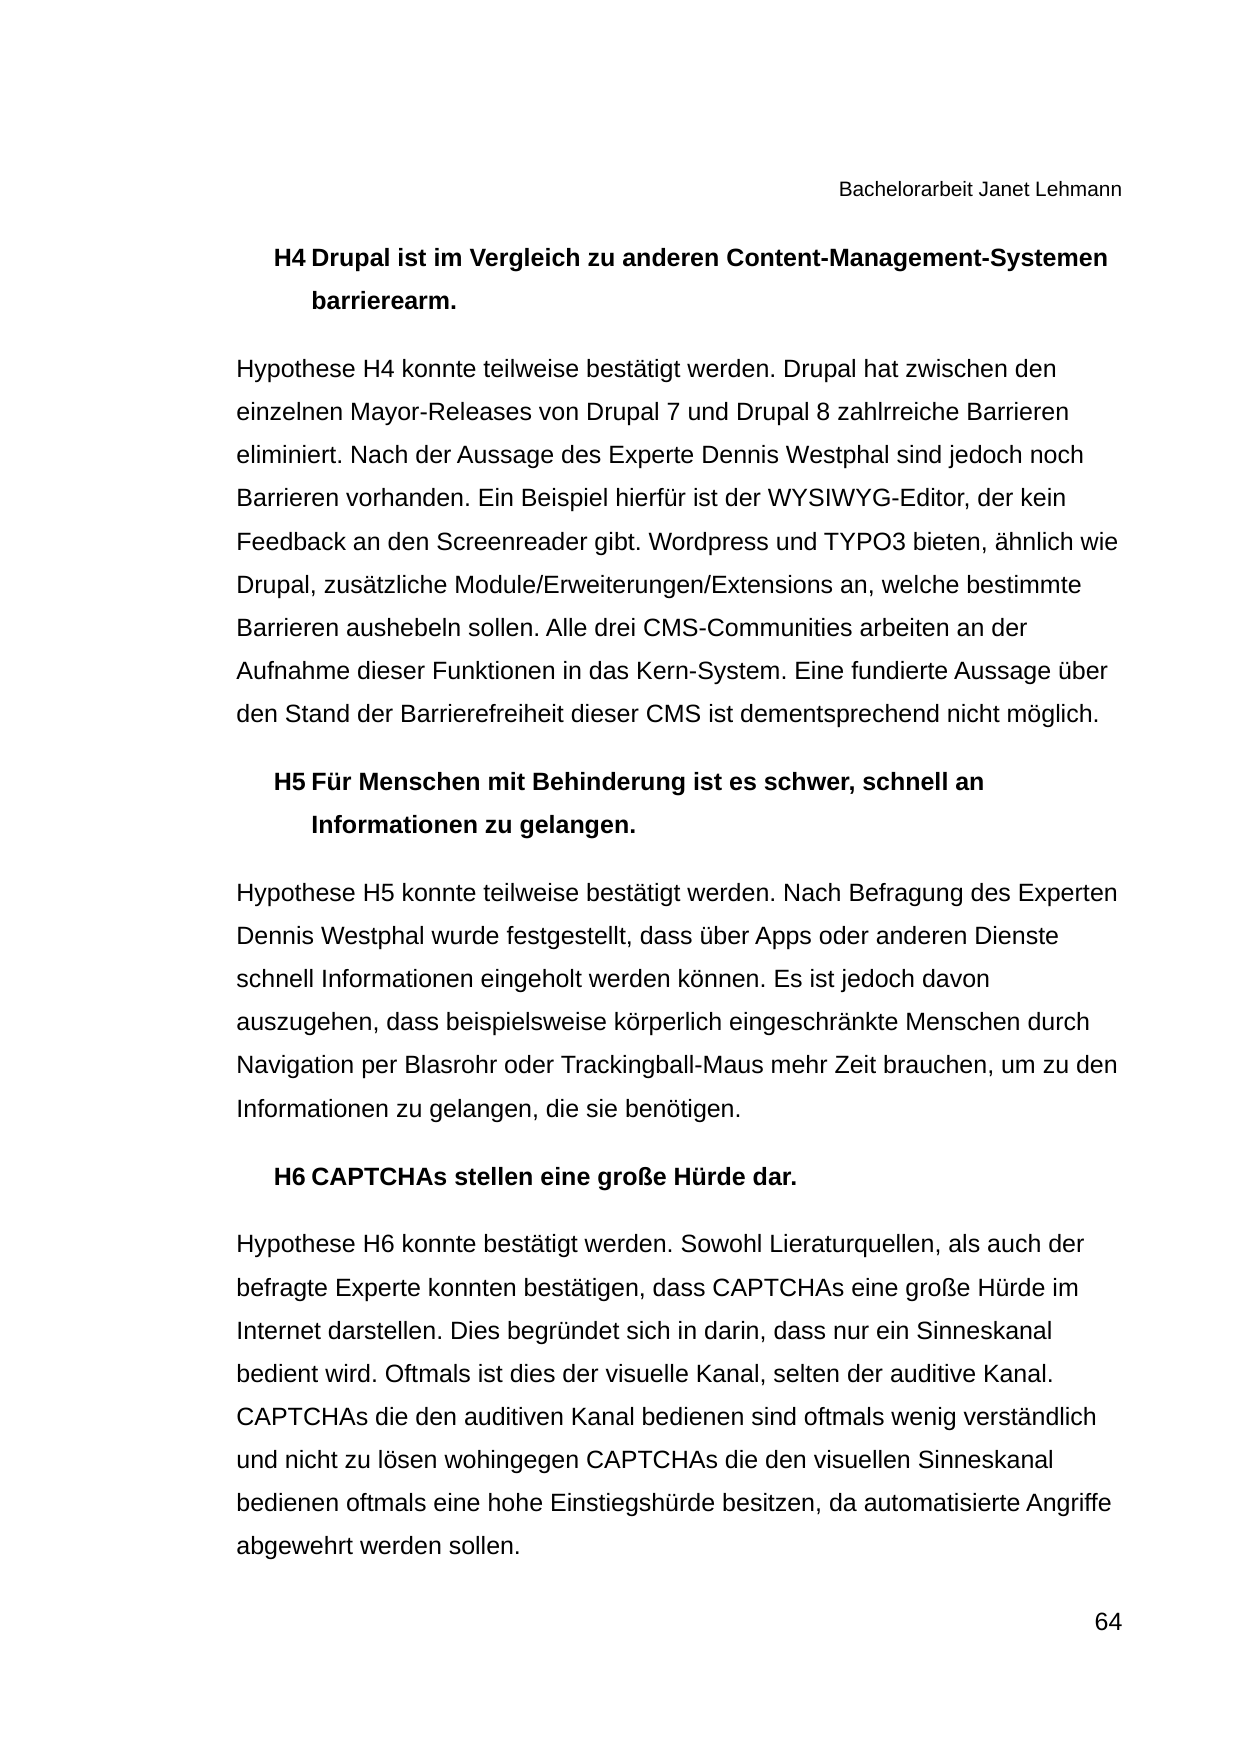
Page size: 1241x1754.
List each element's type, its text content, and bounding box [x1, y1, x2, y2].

list Für Menschen mit Behinderung ist es schwer, schnell an Informationen zu gelangen. [274, 767, 1122, 839]
text Hypothese H5 konnte teilweise bestätigt werden. Nach Befragung des Experten Dennis Westphal wurde festgestellt, dass über Apps oder anderen Dienste schnell Informationen eingeholt werden können. Es ist jedoch davon auszugehen, dass beispielsweise körperlich eingeschränkte Menschen durch Navigation per Blasrohr oder Trackingball-Maus mehr Zeit brauchen, um zu den Informationen zu gelangen, die sie benötigen. [236, 878, 1122, 1122]
text Hypothese H6 konnte bestätigt werden. Sowohl Lieraturquellen, als auch der befragte Experte konnten bestätigen, dass CAPTCHAs eine große Hürde im Internet darstellen. Dies begründet sich in darin, dass nur ein Sinneskanal bedient wird. Oftmals ist dies der visuelle Kanal, selten der auditive Kanal. CAPTCHAs die den auditiven Kanal bedienen sind oftmals wenig verständlich und nicht zu lösen wohingegen CAPTCHAs die den visuellen Sinneskanal bedienen oftmals eine hohe Einstiegshürde besitzen, da automatisierte Angriffe abgewehrt werden sollen. [236, 1229, 1122, 1560]
list Drupal ist im Vergleich zu anderen Content-Management-Systemen barrierearm. [274, 243, 1122, 315]
text Hypothese H4 konnte teilweise bestätigt werden. Drupal hat zwischen den einzelnen Mayor-Releases von Drupal 7 und Drupal 8 zahlrreiche Barrieren eliminiert. Nach der Aussage des Experte Dennis Westphal sind jedoch noch Barrieren vorhanden. Ein Beispiel hierfür ist der WYSIWYG-Editor, der kein Feedback an den Screenreader gibt. Wordpress und TYPO3 bieten, ähnlich wie Drupal, zusätzliche Module/Erweiterungen/Extensions an, welche bestimmte Barrieren aushebeln sollen. Alle drei CMS-Communities arbeiten an der Aufnahme dieser Funktionen in das Kern-System. Eine fundierte Aussage über den Stand der Barrierefreiheit dieser CMS ist dementsprechend nicht möglich. [236, 354, 1122, 728]
list CAPTCHAs stellen eine große Hürde dar. [274, 1162, 1122, 1190]
